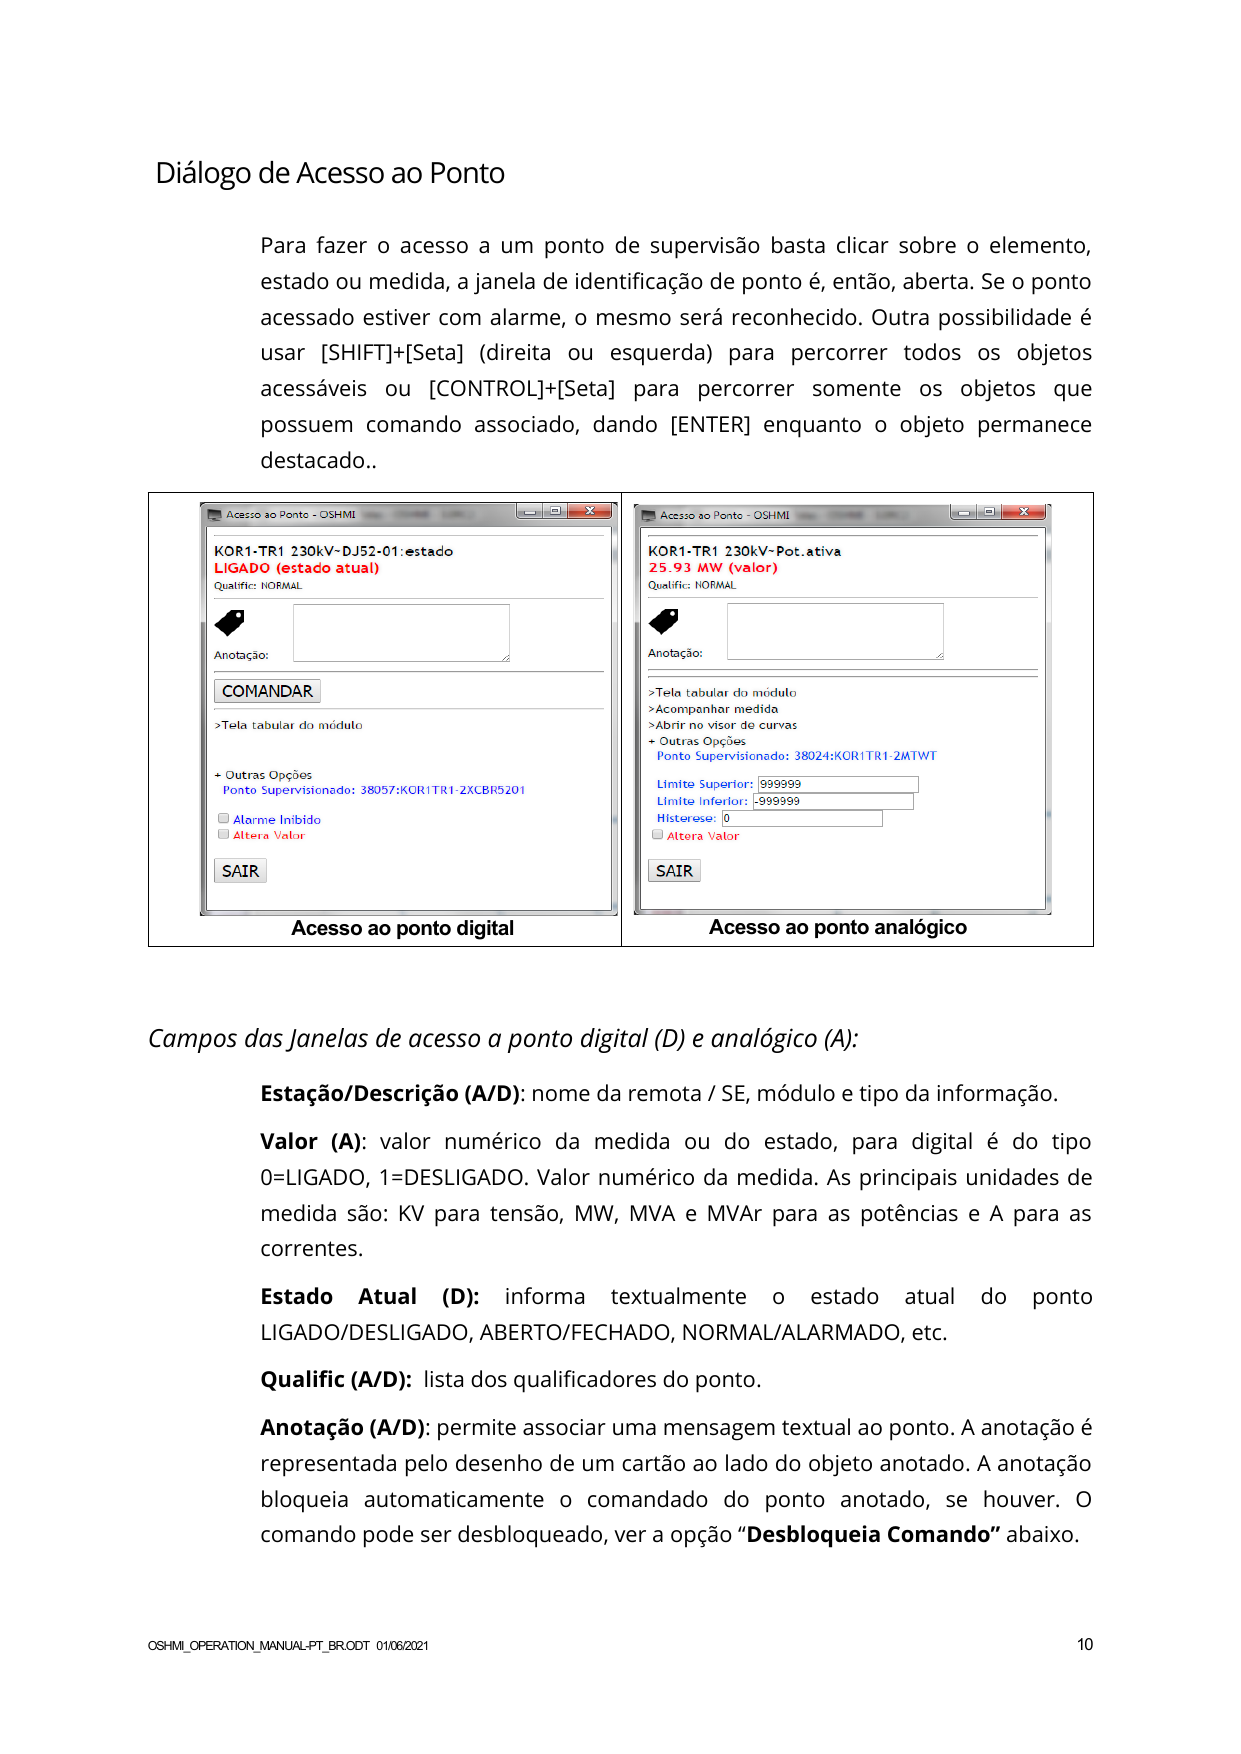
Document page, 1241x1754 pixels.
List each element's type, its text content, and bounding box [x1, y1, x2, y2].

table_header Acesso ao ponto analógico [622, 493, 1093, 946]
text Valor (A): valor numérico da medida ou do estado, para digital é do tipo 0=LIGADO, 1=DESLIGADO. Valor numérico da medida. As principais unidades de medida são: KV para tensão, MW, MVA e MVAr para as potências e A para as correntes. [260, 1126, 1093, 1263]
text Qualific (A/D): lista dos qualificadores do ponto. [260, 1364, 1093, 1394]
table_header Acesso ao ponto digital [149, 503, 621, 946]
table_header [149, 493, 621, 502]
subtitle Diálogo de Acesso ao Ponto [149, 146, 1093, 211]
text Estado Atual (D): informa textualmente o estado atual do ponto LIGADO/DESLIGADO, ABERTO/FECHADO, NORMAL/ALARMADO, etc. [260, 1281, 1093, 1347]
text Anotação (A/D): permite associar uma mensagem textual ao ponto. A anotação é representada pelo desenho de um cartão ao lado do objeto anotado. A anotação bloqueia automaticamente o comandado do ponto anotado, se houver. O comando pode ser desbloqueado, ver a opção “Desbloqueia Comando” abaixo. [260, 1412, 1093, 1549]
subtitle Campos das Janelas de acesso a ponto digital (D) e analógico (A): [148, 1020, 1093, 1054]
picture [199, 502, 618, 916]
text Estação/Descrição (A/D): nome da remota / SE, módulo e tipo da informação. [260, 1078, 1093, 1108]
picture [633, 504, 1052, 915]
text Para fazer o acesso a um ponto de supervisão basta clicar sobre o elemento, estado ou medida, a janela de identificação de ponto é, então, aberta. Se o ponto acessado estiver com alarme, o mesmo será reconhecido. Outra possibilidade é usar [SHIFT]+[Seta] (direita ou esquerda) para percorrer todos os objetos acessáveis ou [CONTROL]+[Seta] para percorrer somente os objetos que possuem comando associado, dando [ENTER] enquanto o objeto permanece destacado.. [260, 230, 1093, 474]
